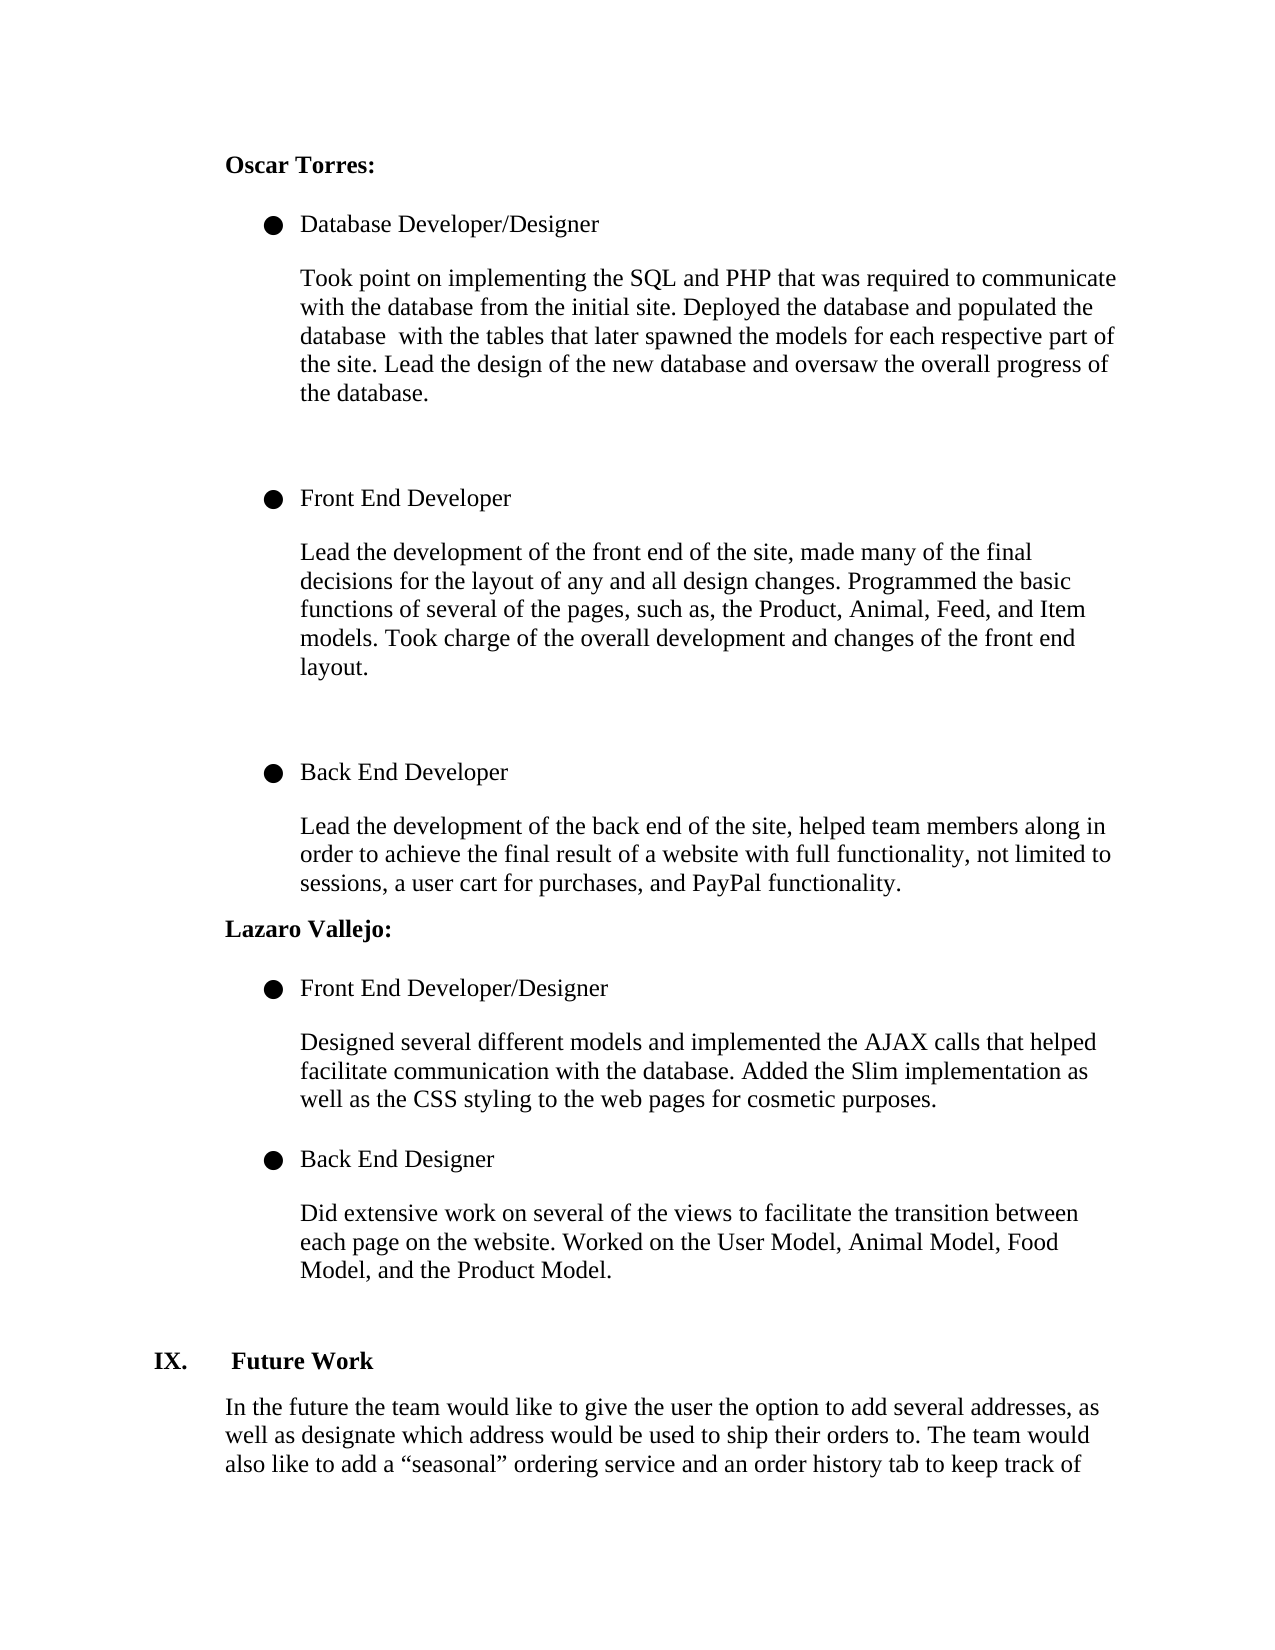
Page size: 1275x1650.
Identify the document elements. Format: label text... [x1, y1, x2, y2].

list Back End Designer [262, 1130, 1125, 1181]
text Oscar Torres: [187, 150, 1125, 179]
text Took point on implementing the SQL and PHP that was required to communicate with the database from the initial site. Deployed the database and populated the database with the tables that later spawned the models for each respective part of the site. Lead the design of the new database and oversaw the overall progress of the database. [300, 263, 1125, 407]
list Back End Developer [262, 743, 1125, 794]
text In the future the team would like to give the user the option to add several addresses, as well as designate which address would be used to ship their orders to. The team would also like to add a “seasonal” ordering service and an order history tab to keep track of [225, 1392, 1125, 1478]
list Future Work [187, 1346, 1125, 1375]
text Lead the development of the front end of the site, made many of the final decisions for the layout of any and all design changes. Programmed the basic functions of several of the pages, such as, the Product, Animal, Feed, and Item models. Took charge of the overall development and changes of the front end layout. [300, 537, 1125, 681]
text Designed several different models and implemented the AJAX calls that helped facilitate communication with the database. Added the Slim implementation as well as the CSS styling to the web pages for cosmetic purposes. [300, 1027, 1125, 1113]
list Front End Developer/Designer [262, 959, 1125, 1010]
text Lead the development of the back end of the site, helped team members along in order to achieve the final result of a website with full functionality, not limited to sessions, a user cart for purchases, and PayPal functionality. [300, 811, 1125, 897]
list Database Developer/Designer [262, 195, 1125, 247]
list Front End Developer [262, 469, 1125, 520]
text Lazaro Vallejo: [187, 914, 1125, 942]
text Did extensive work on several of the views to facilitate the transition between each page on the website. Worked on the User Model, Animal Model, Food Model, and the Product Model. [300, 1198, 1125, 1284]
